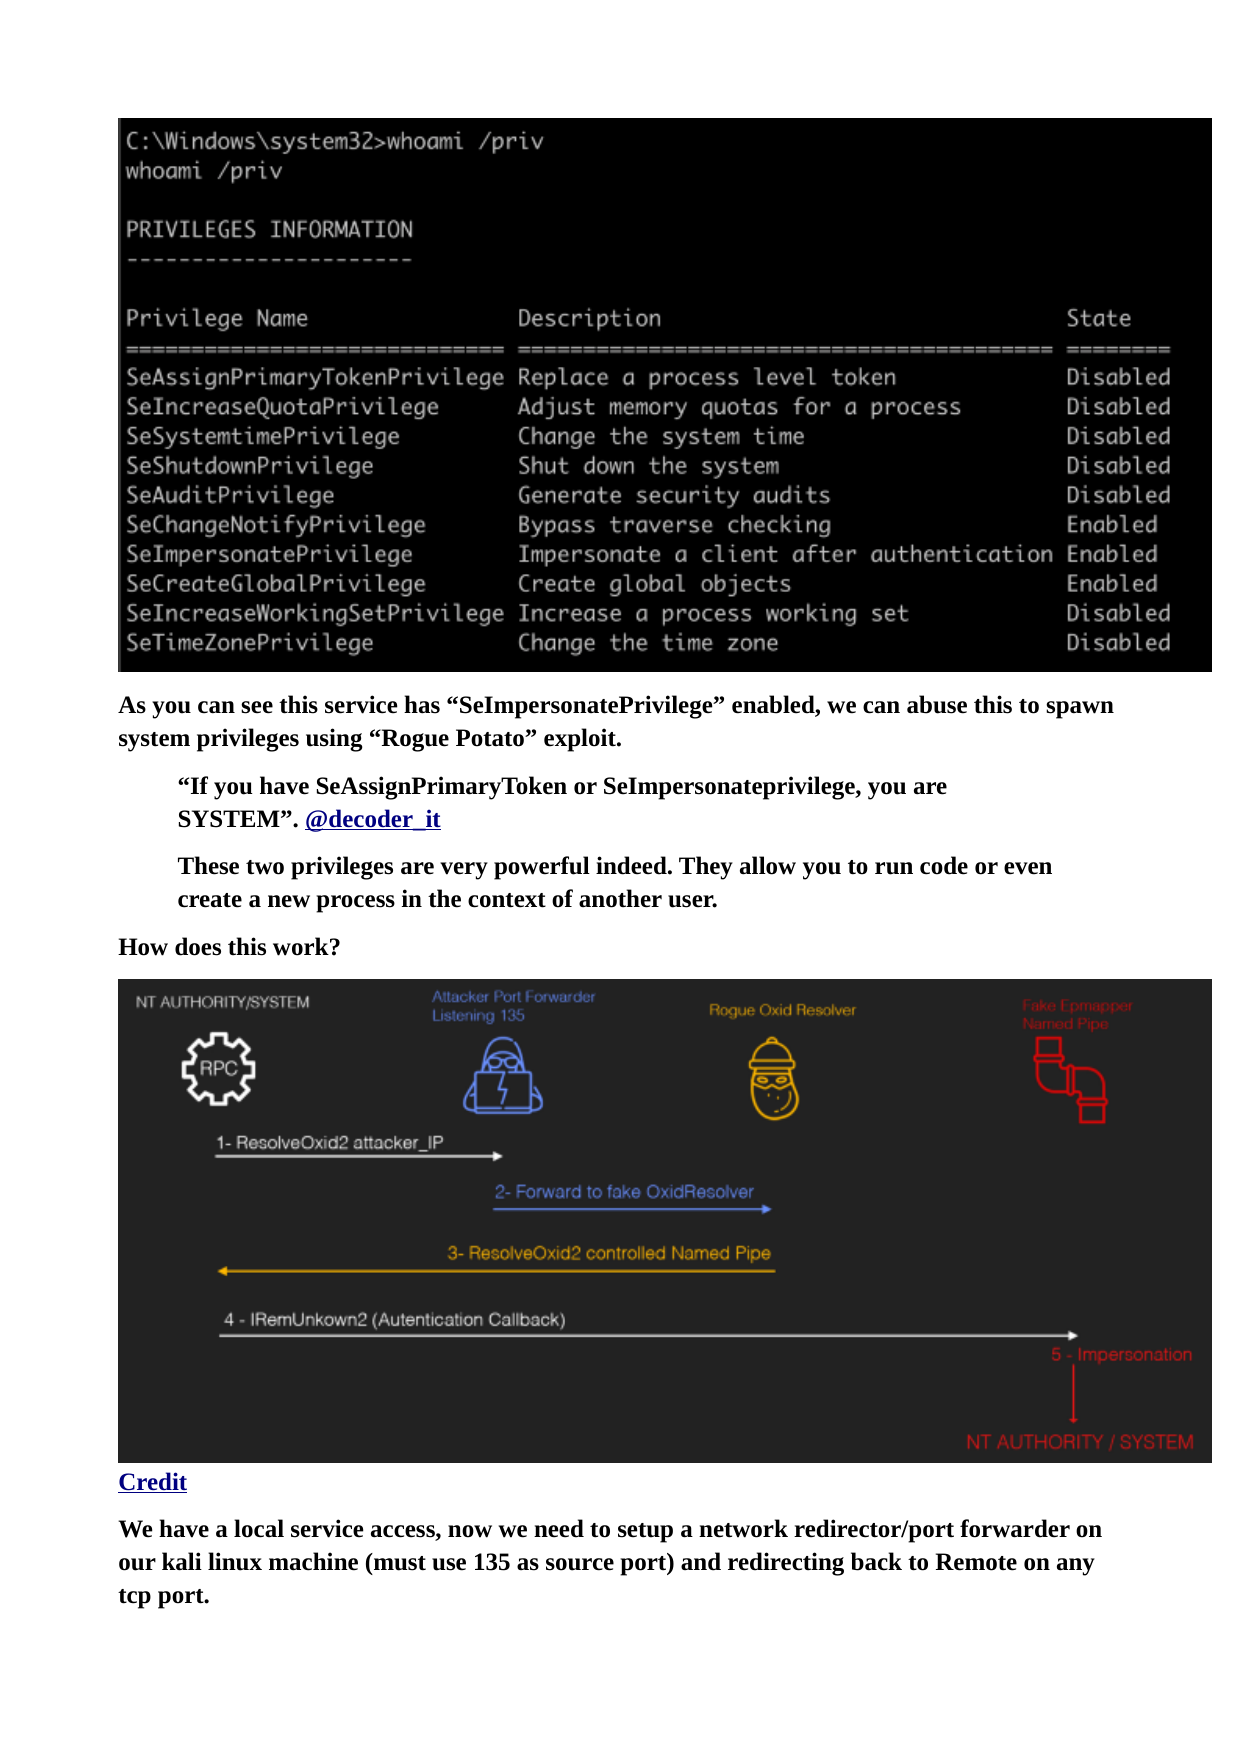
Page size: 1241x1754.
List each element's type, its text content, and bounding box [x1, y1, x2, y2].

text As you can see this service has “SeImpersonatePrivilege” enabled, we can abuse this to spawn system privileges using “Rogue Potato” exploit. [118, 690, 1122, 752]
picture [118, 979, 1212, 1463]
text We have a local service access, now we need to setup a network redirector/port forwarder on our kali linux machine (must use 135 as source port) and redirecting back to Remote on any tcp port. [118, 1514, 1122, 1609]
text These two privileges are very powerful indeed. They allow you to run code or even create a new process in the context of another user. [177, 851, 1063, 913]
text “If you have SeAssignPrimaryToken or SeImpersonateprivilege, you are SYSTEM”. @decoder_it [177, 771, 1063, 832]
picture [118, 118, 1212, 672]
text Credit [118, 1467, 1122, 1495]
text How does this work? [118, 932, 1122, 961]
